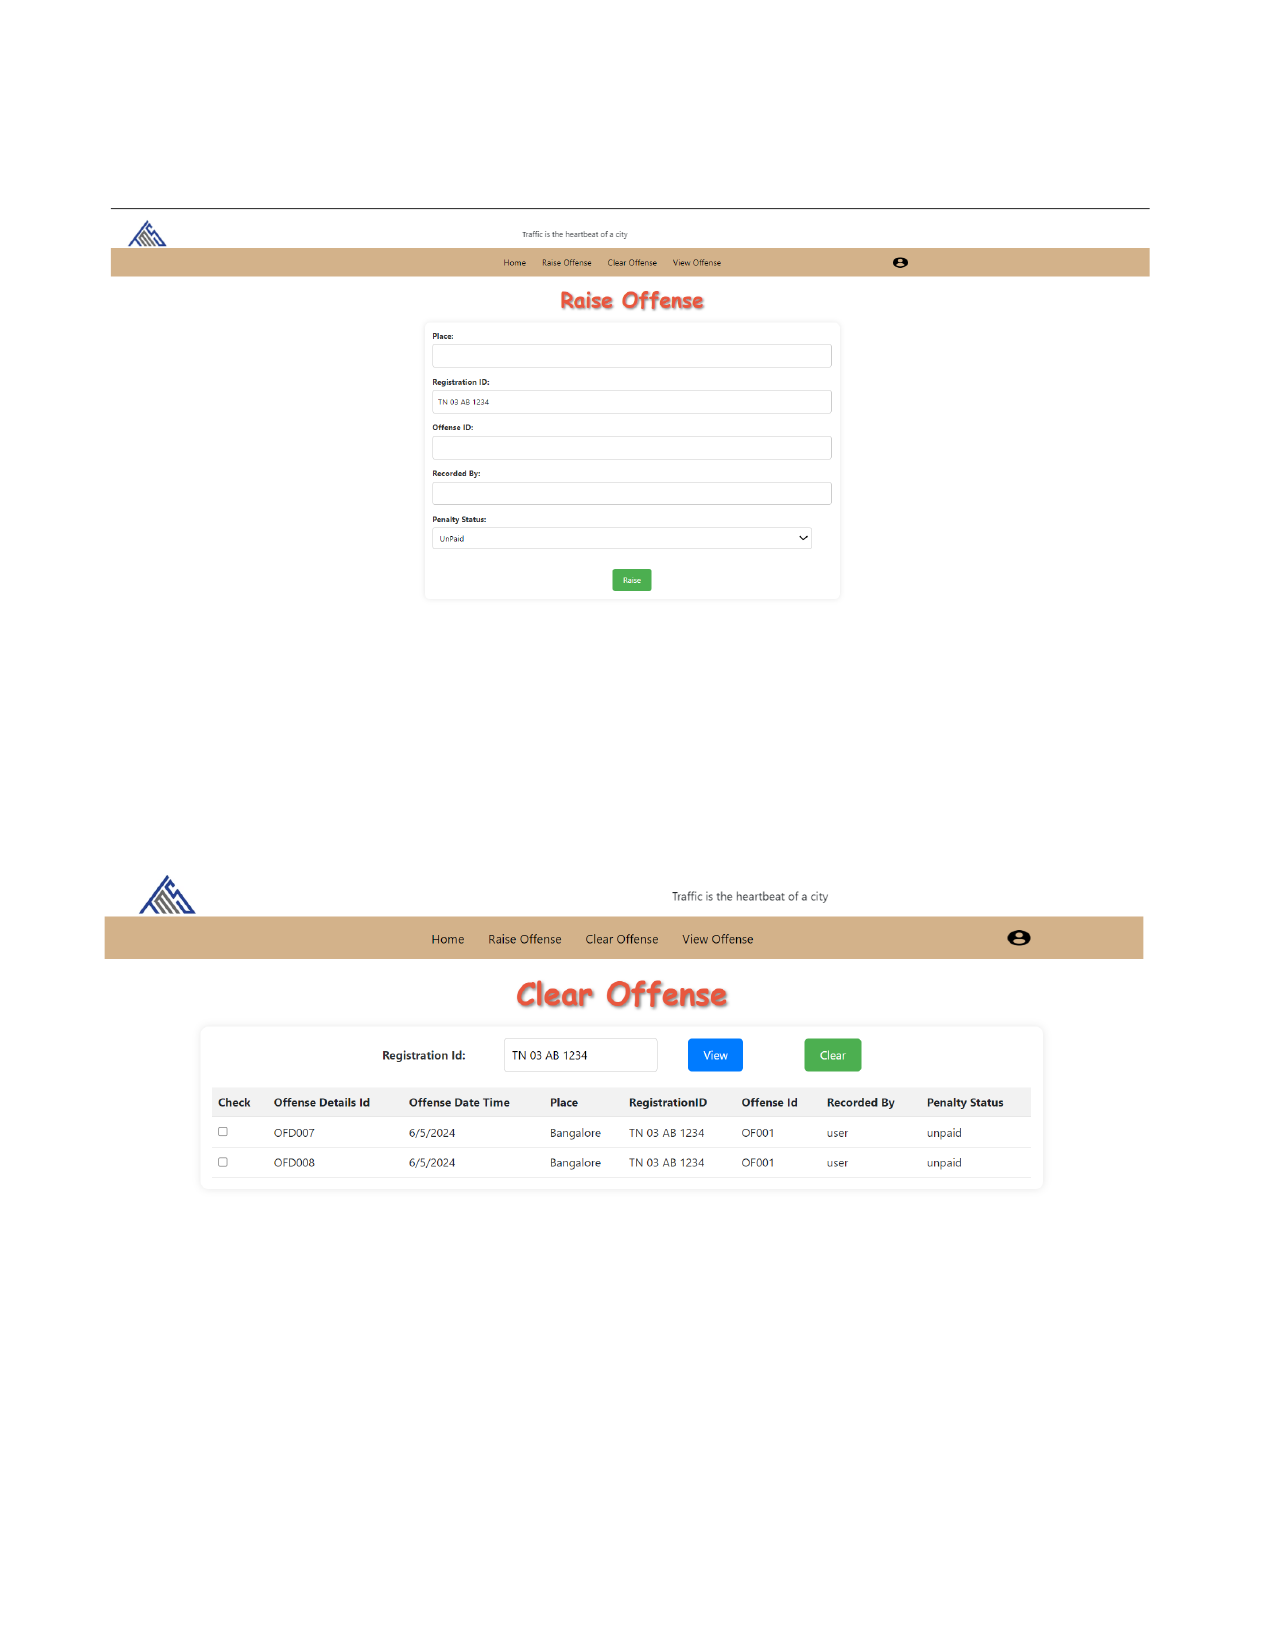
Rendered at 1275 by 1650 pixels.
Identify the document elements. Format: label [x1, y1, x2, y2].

picture [104, 861, 1144, 1315]
picture [110, 208, 1150, 664]
